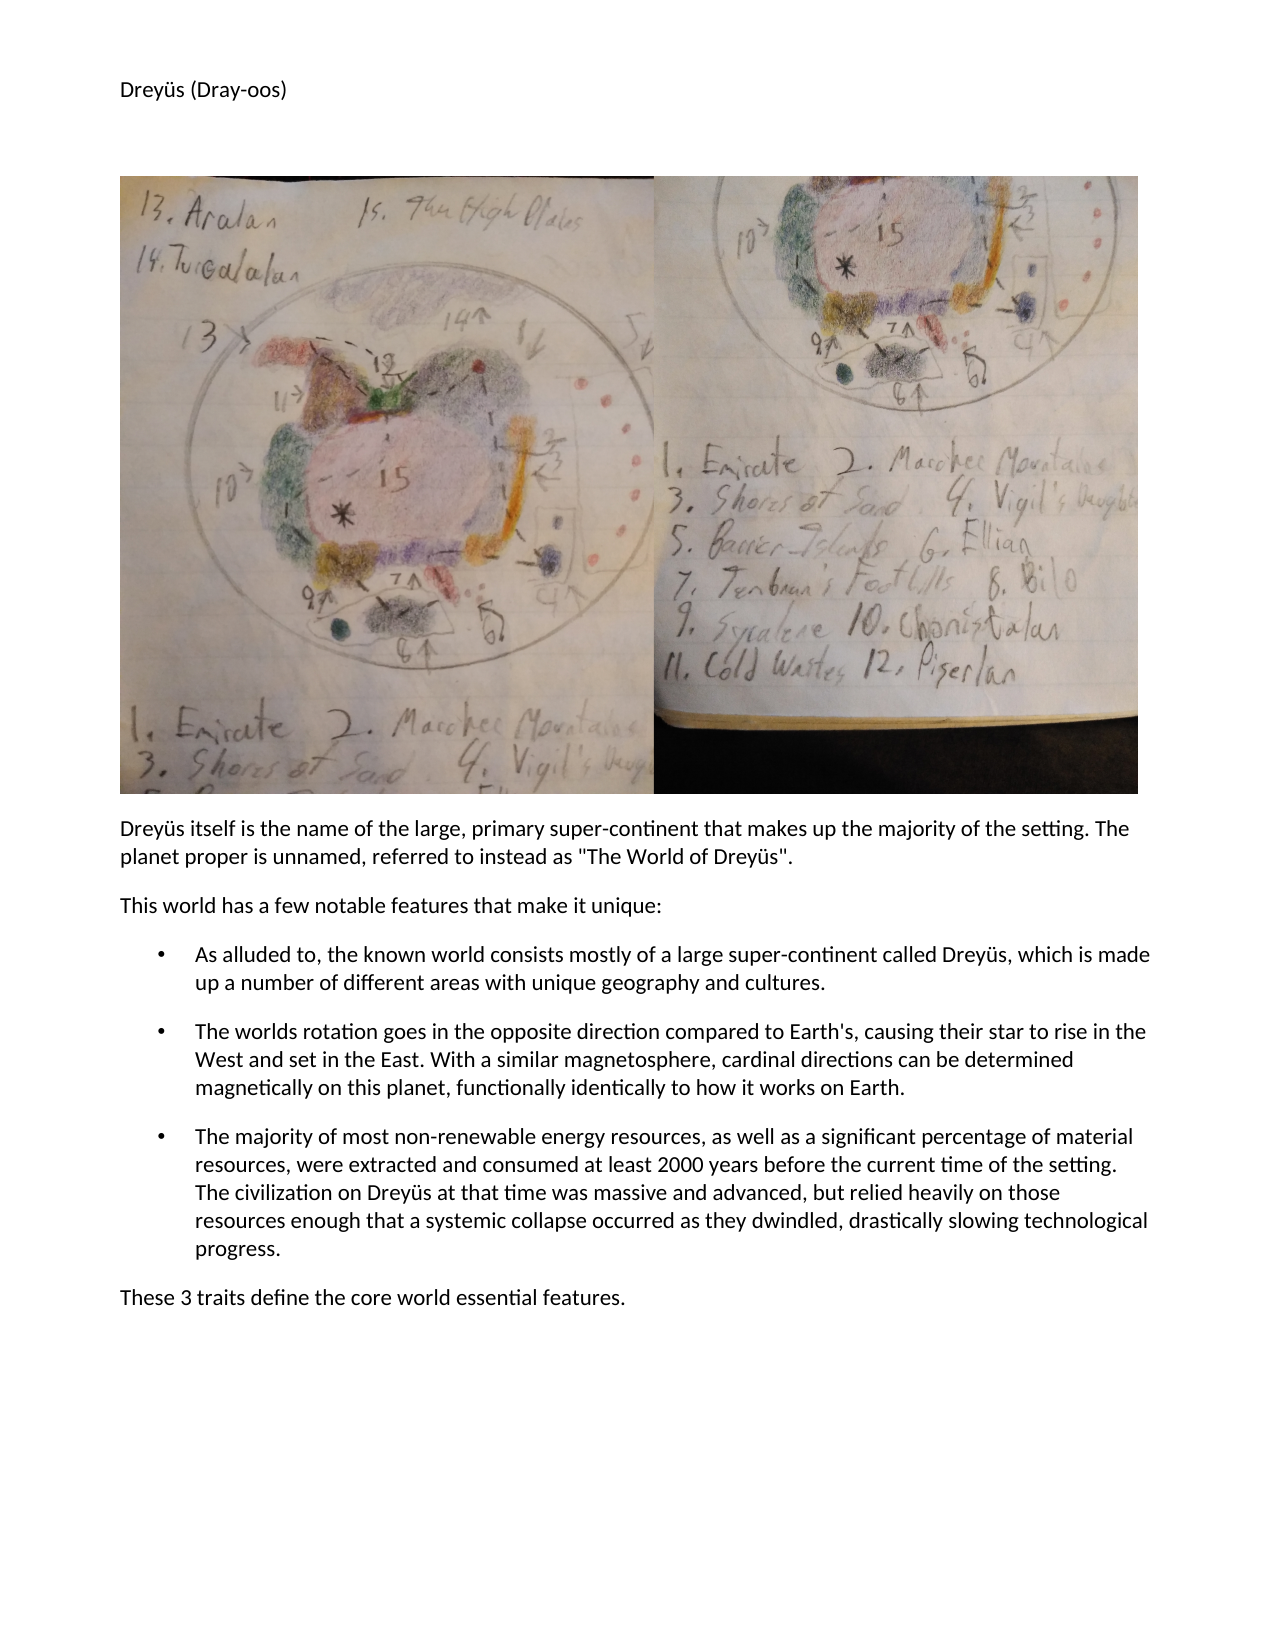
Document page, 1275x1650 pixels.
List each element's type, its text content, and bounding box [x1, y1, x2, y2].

list As alluded to, the known world consists mostly of a large super-continent called Dreyüs, which is made up a number of different areas with unique geography and cultures. [157, 940, 1155, 996]
text These 3 traits define the core world essential features. [120, 1283, 1155, 1311]
text This world has a few notable features that make it unique: [120, 891, 1155, 919]
list The majority of most non-renewable energy resources, as well as a significant percentage of material resources, were extracted and consumed at least 2000 years before the current time of the setting. The civilization on Dreyüs at that time was massive and advanced, but relied heavily on those resources enough that a systemic collapse occurred as they dwindled, drastically slowing technological progress. [157, 1122, 1155, 1262]
text Dreyüs (Dray-oos) [120, 75, 1155, 103]
text Dreyüs itself is the name of the large, primary super-continent that makes up the majority of the setting. The planet proper is unnamed, referred to instead as "The World of Dreyüs". [120, 814, 1155, 870]
list The worlds rotation goes in the opposite direction compared to Earth's, causing their star to rise in the West and set in the East. With a similar magnetosphere, cardinal directions can be determined magnetically on this planet, functionally identically to how it works on Earth. [157, 1017, 1155, 1101]
